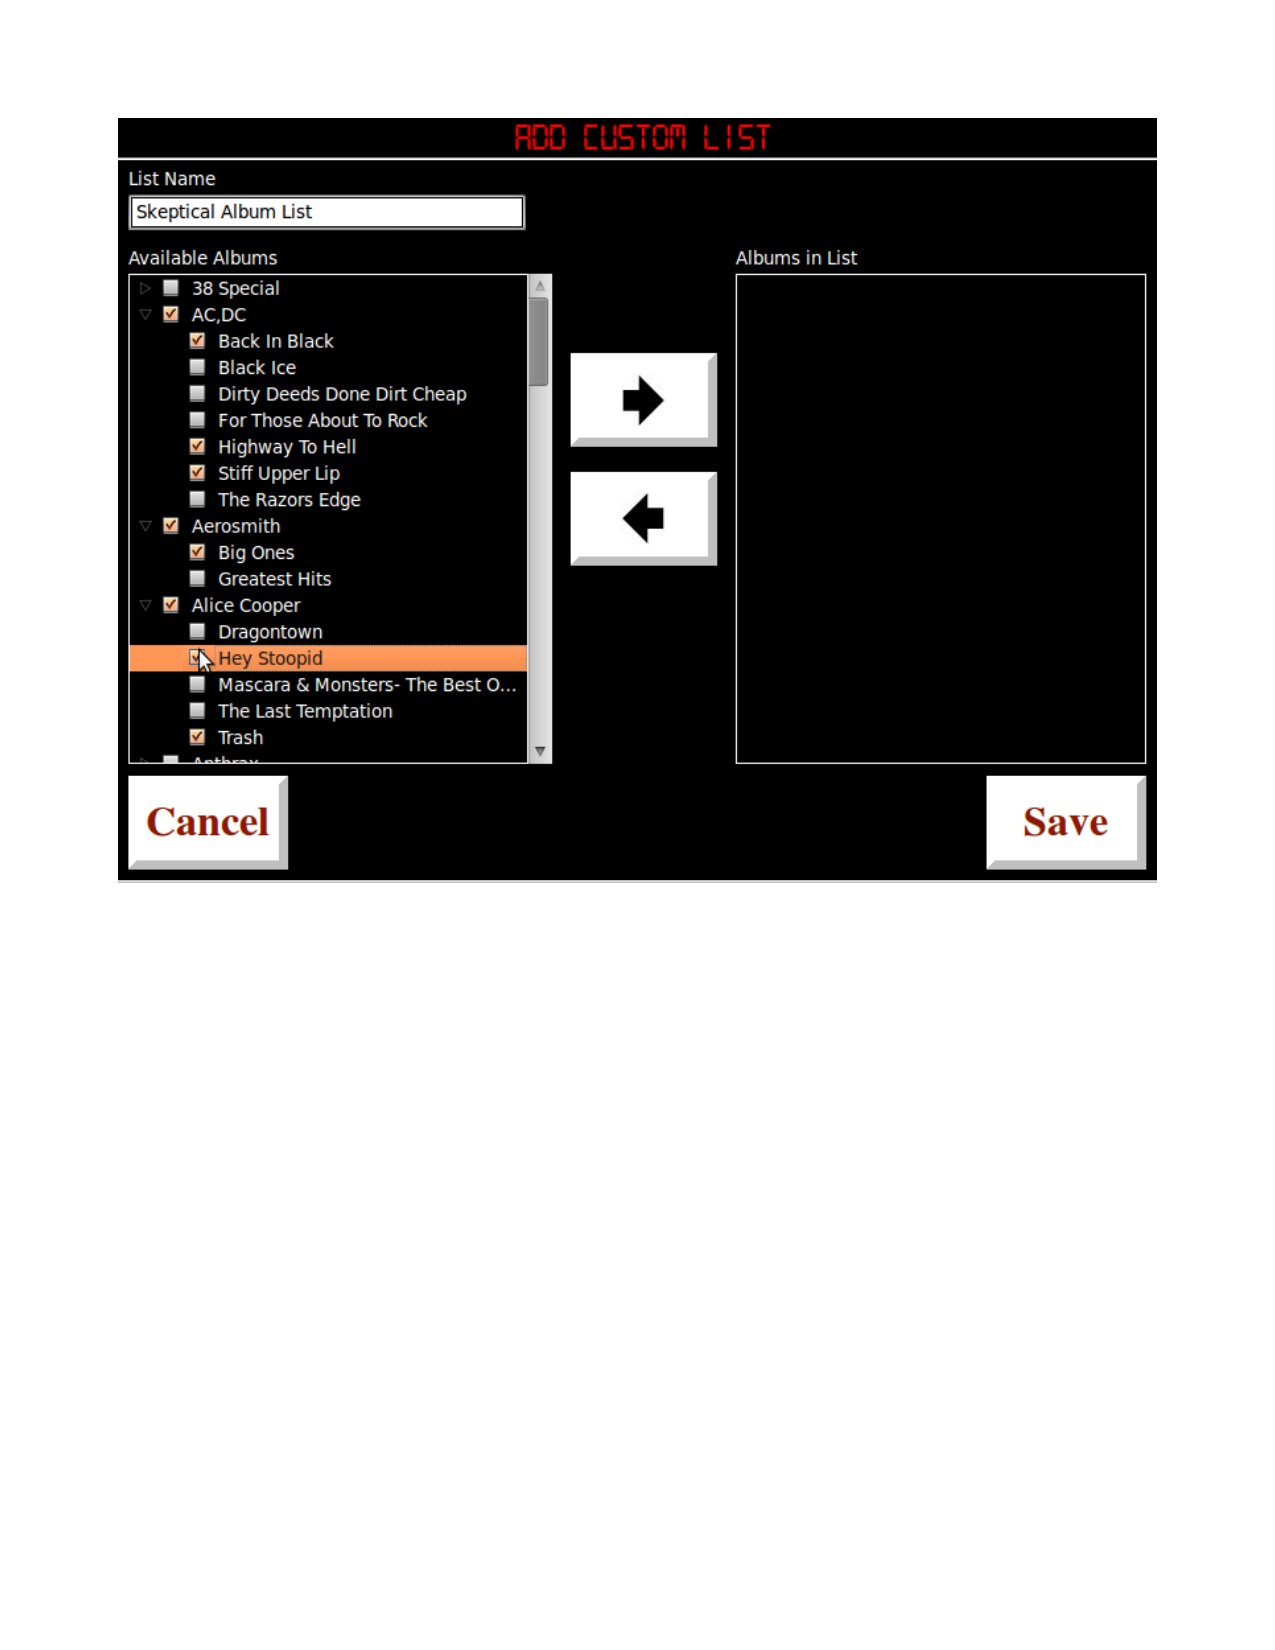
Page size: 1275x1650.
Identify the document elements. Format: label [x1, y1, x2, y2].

picture [118, 118, 1157, 883]
